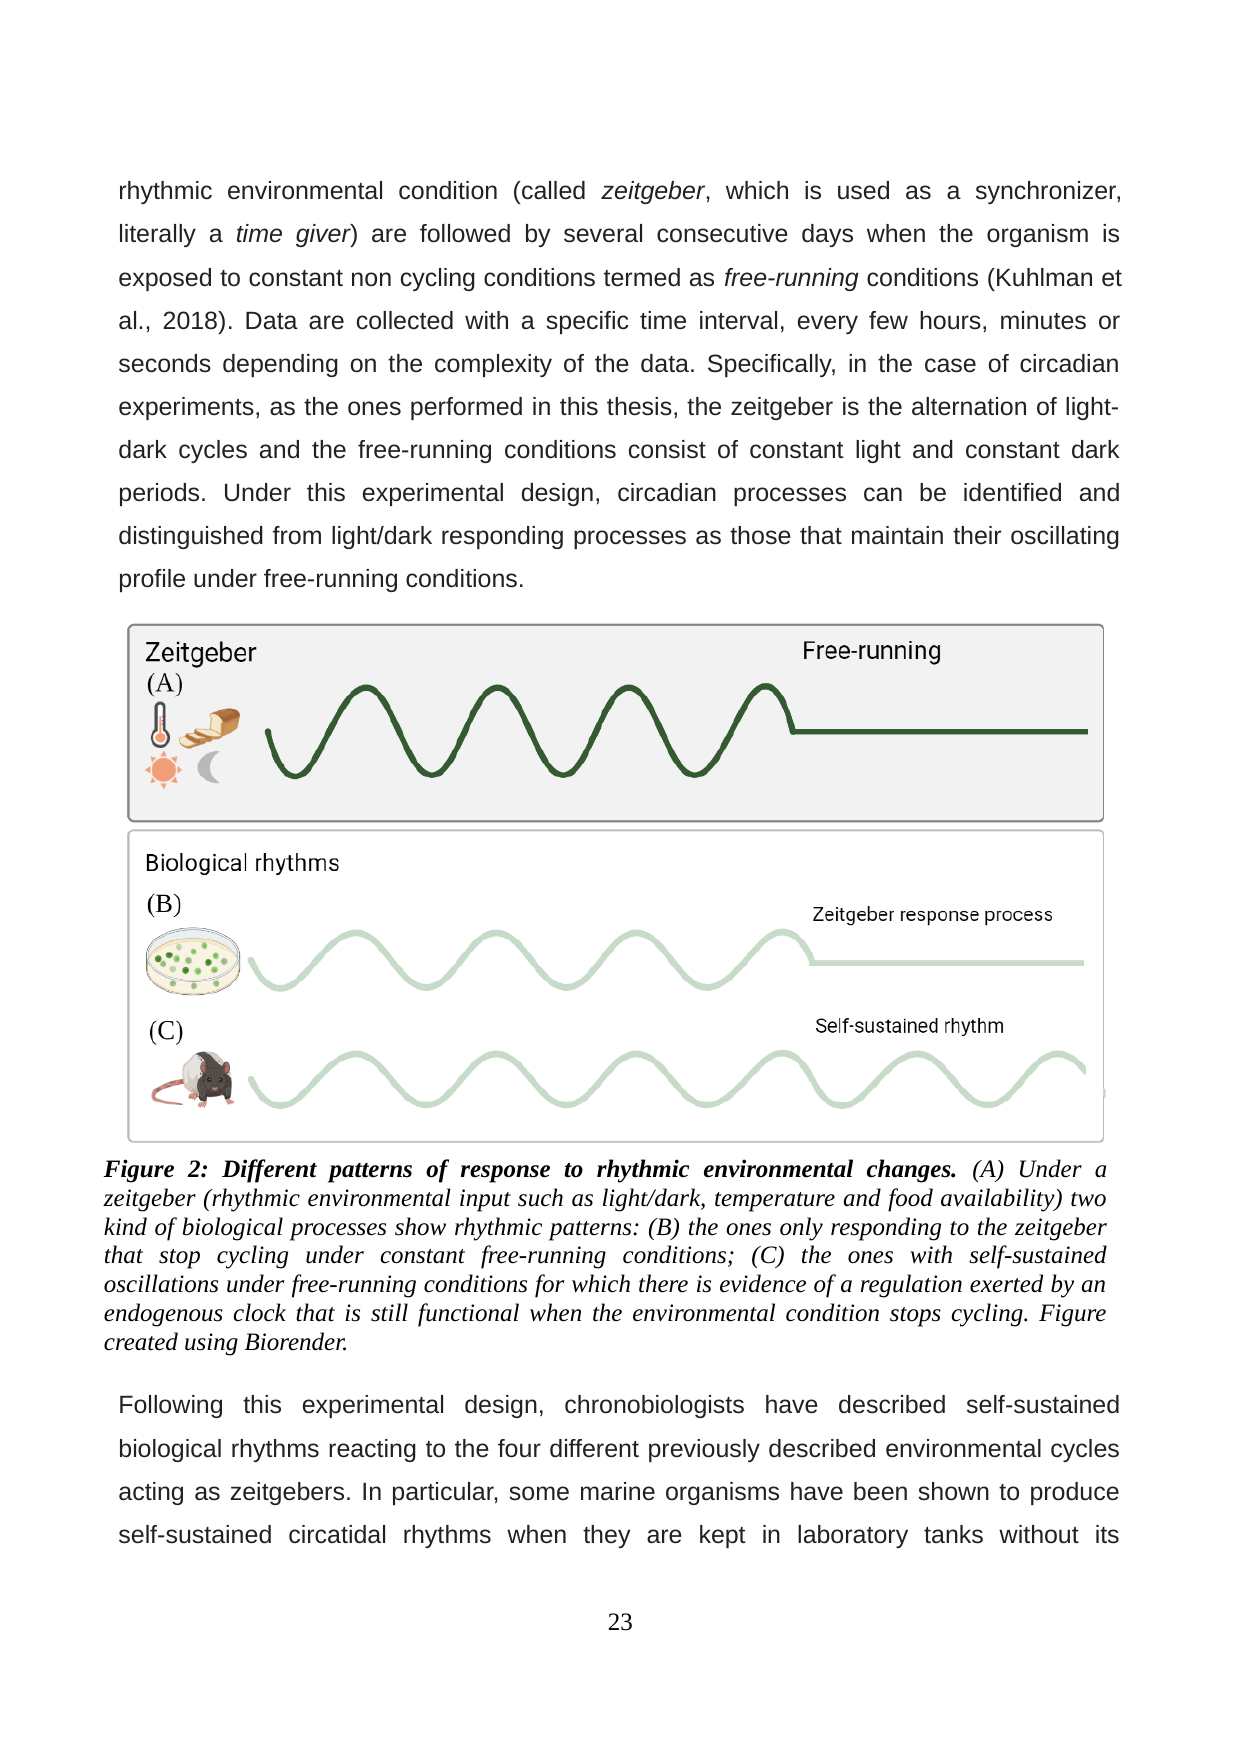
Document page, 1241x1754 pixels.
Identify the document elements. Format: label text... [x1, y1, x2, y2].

picture [113, 611, 1117, 1155]
text Figure 2: Different patterns of response to rhythmic environmental changes. (A) Under a zeitgeber (rhythmic environmental input such as light/dark, temperature and food availability) two kind of biological processes show rhythmic patterns: (B) the ones only responding to the zeitgeber that stop cycling under constant free-running conditions; (C) the ones with self-sustained oscillations under free-running conditions for which there is evidence of a regulation exerted by an endogenous clock that is still functional when the environmental condition stops cycling. Figure created using Biorender. [104, 624, 1108, 1356]
text Following this experimental design, chronobiologists have described self-sustained biological rhythms reacting to the four different previously described environmental cycles acting as zeitgebers. In particular, some marine organisms have been shown to produce self-sustained circatidal rhythms when they are kept in laboratory tanks without its [118, 1391, 1122, 1549]
text rhythmic environmental condition (called zeitgeber, which is used as a synchronizer, literally a time giver) are followed by several consecutive days when the organism is exposed to constant non cycling conditions termed as free-running conditions (Kuhlman et al., 2018)⁠. Data are collected with a specific time interval, every few hours, minutes or seconds depending on the complexity of the data. Specifically, in the case of circadian experiments, as the ones performed in this thesis, the zeitgeber is the alternation of light-dark cycles and the free-running conditions consist of constant light and constant dark periods. Under this experimental design, circadian processes can be identified and distinguished from light/dark responding processes as those that maintain their oscillating profile under free-running conditions. [118, 176, 1122, 593]
